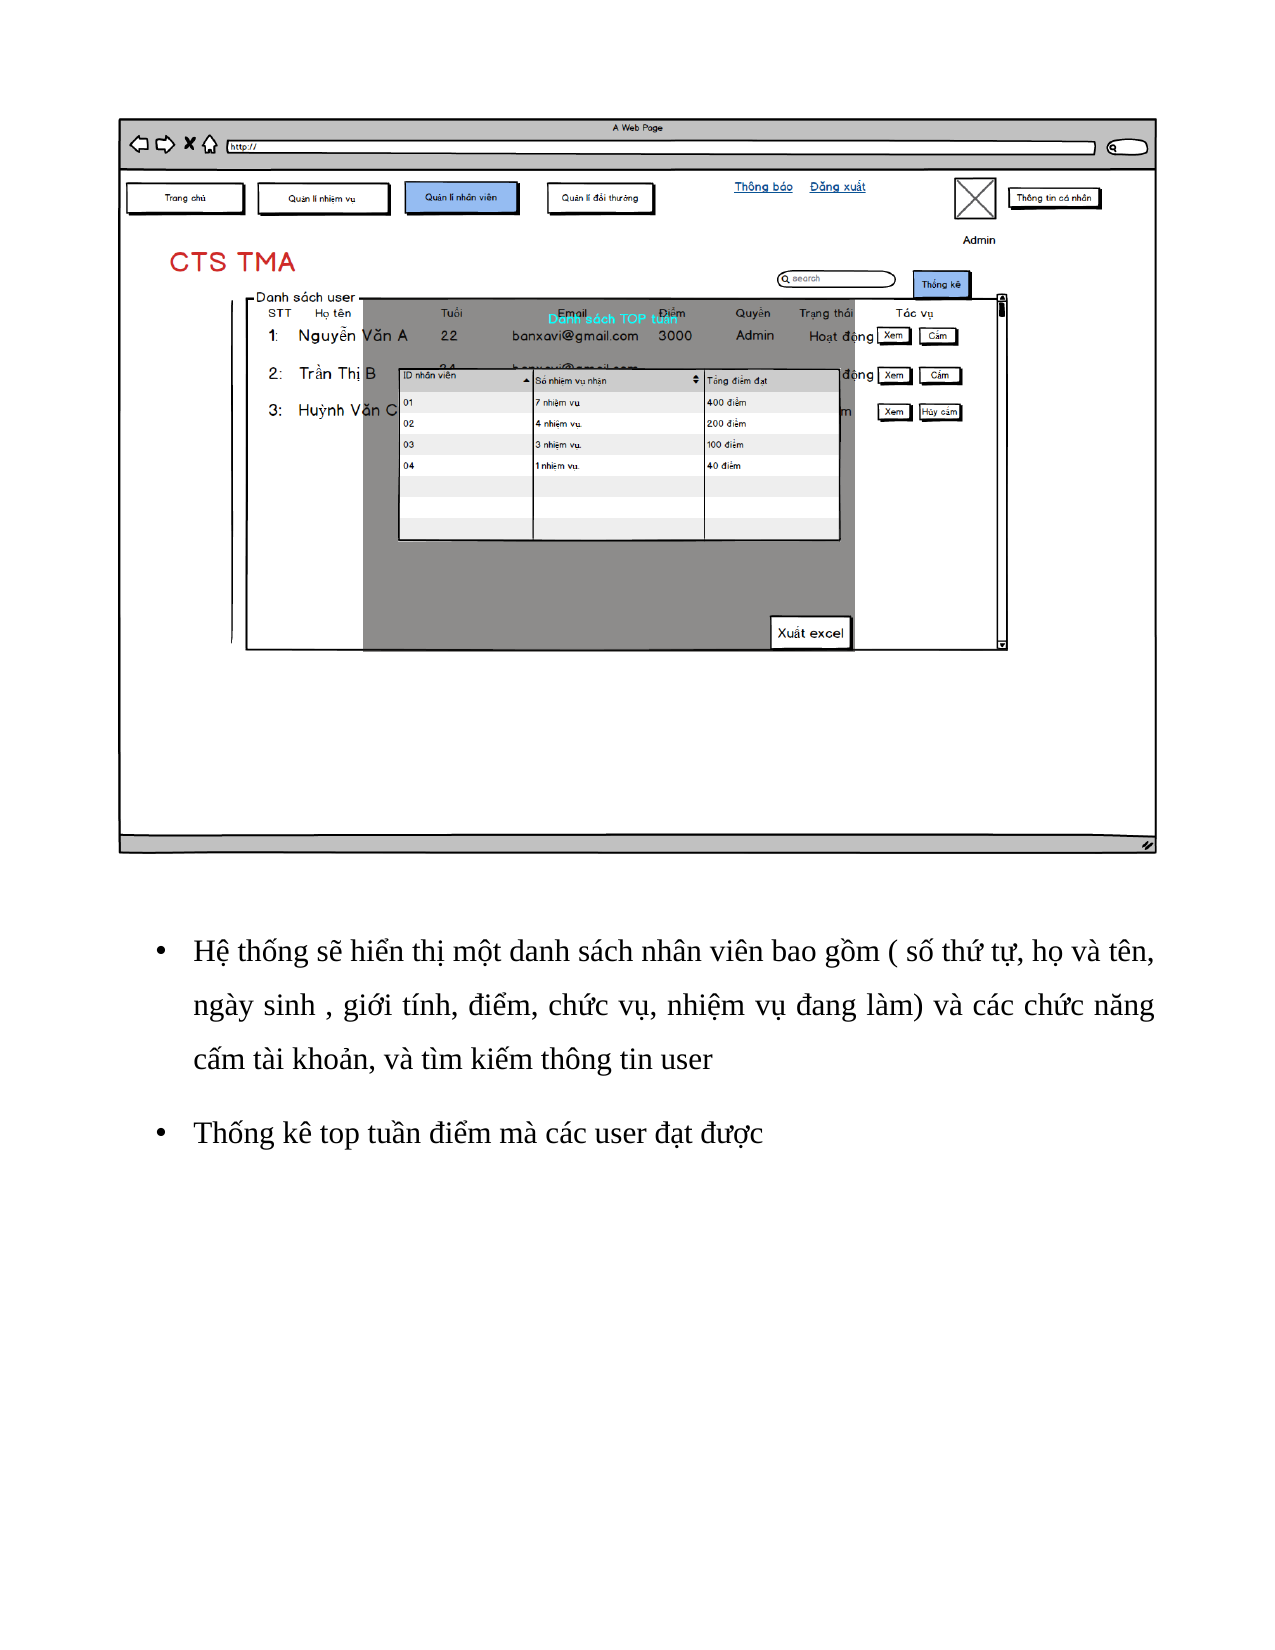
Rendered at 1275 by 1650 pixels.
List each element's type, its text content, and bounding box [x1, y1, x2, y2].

picture [118, 118, 1157, 854]
list Thống kê top tuần điểm mà các user đạt được [156, 1115, 1157, 1151]
list Hệ thống sẽ hiển thị một danh sách nhân viên bao gồm ( số thứ tự, họ và tên, ngày sinh , giới tính, điểm, chức vụ, nhiệm vụ đang làm) và các chức năng cấm tài khoản, và tìm kiếm thông tin user [156, 932, 1157, 1076]
